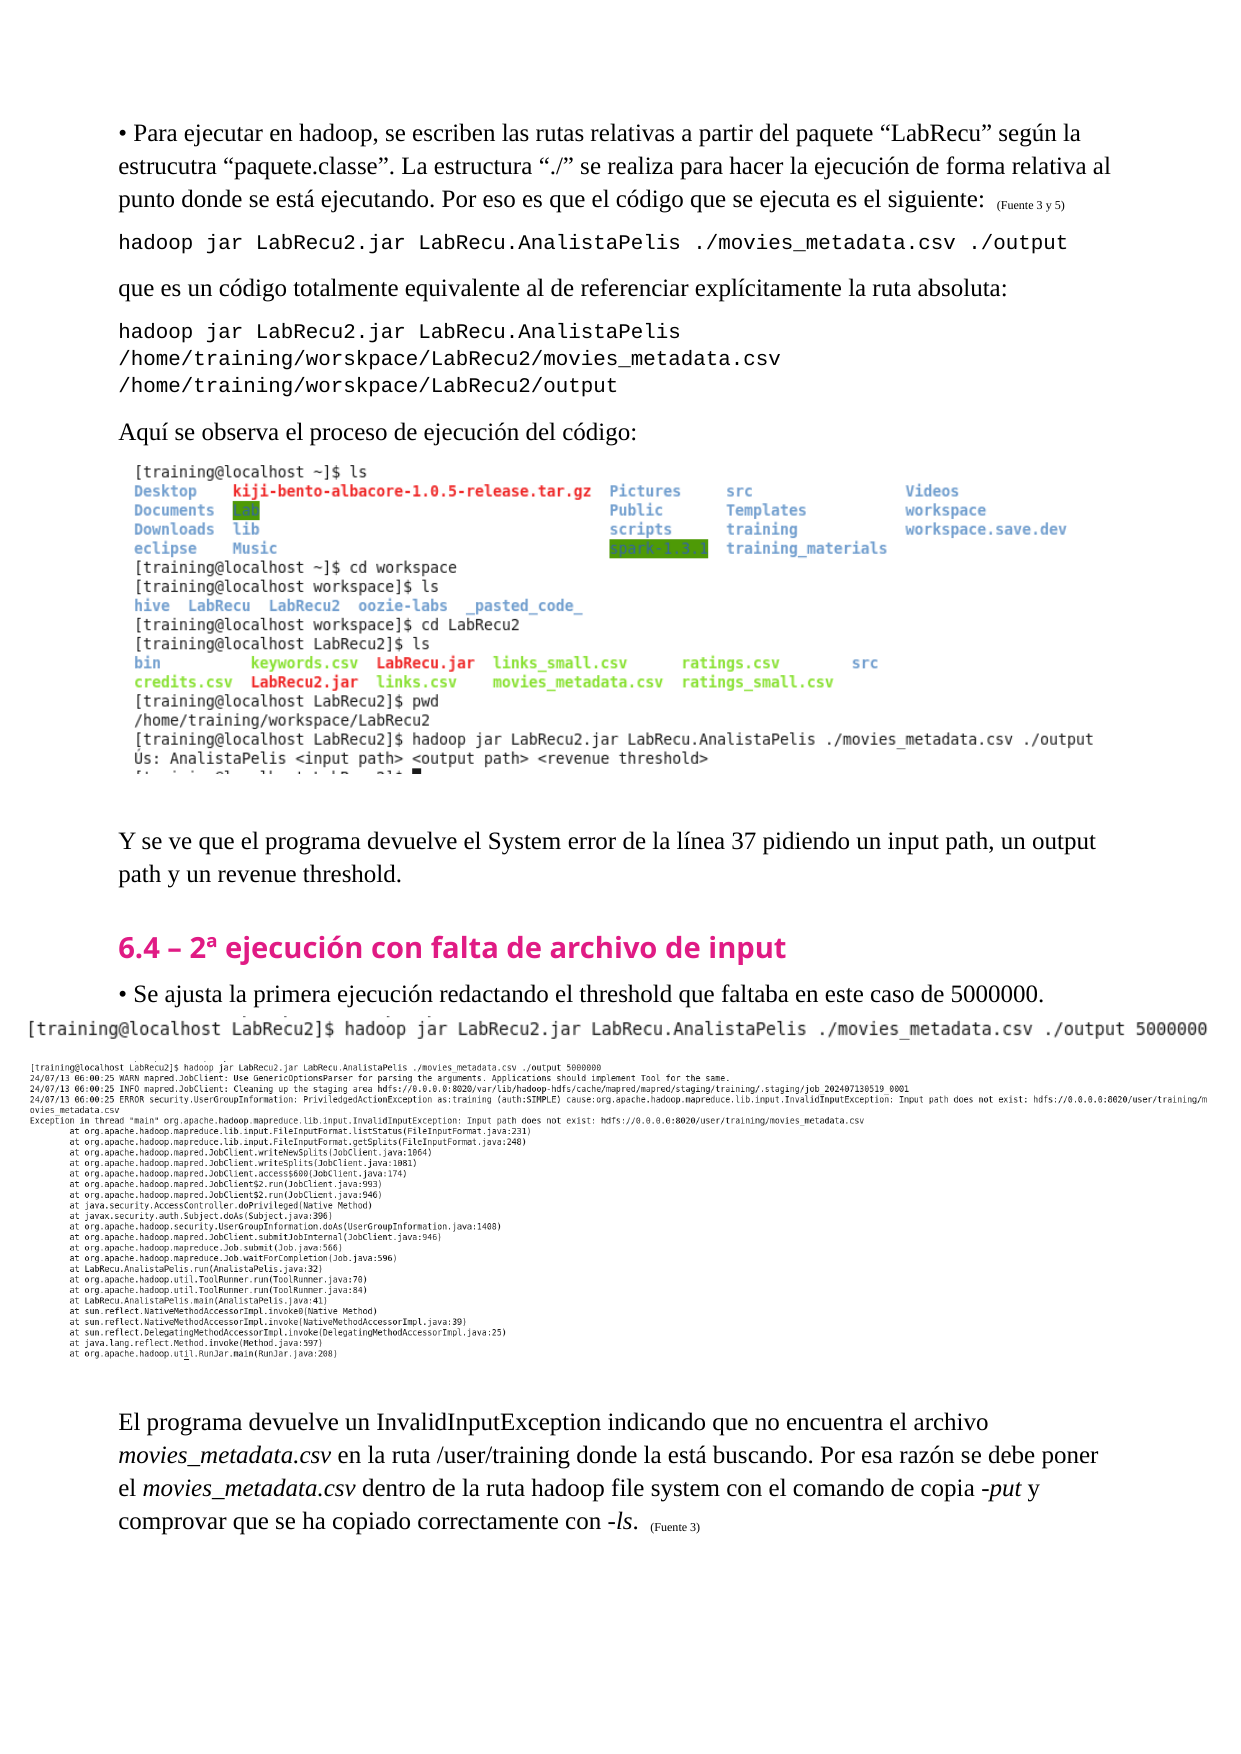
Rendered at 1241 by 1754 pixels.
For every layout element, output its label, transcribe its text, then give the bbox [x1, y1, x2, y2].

picture [29, 1061, 1211, 1360]
text Aquí se observa el proceso de ejecución del código: [118, 417, 1122, 446]
text El programa devuelve un InvalidInputException indicando que no encuentra el archivo movies_metadata.csv en la ruta /user/training donde la está buscando. Por esa razón se debe poner el movies_metadata.csv dentro de la ruta hadoop file system con el comando de copia -put y comprovar que se ha copiado correctamente con -ls. (Fuente 3) [118, 1407, 1122, 1535]
text que es un código totalmente equivalente al de referenciar explícitamente la ruta absoluta: [118, 273, 1122, 302]
text • Se ajusta la primera ejecución redactando el threshold que faltaba en este caso de 5000000. [118, 979, 1122, 1008]
text hadoop jar LabRecu2.jar LabRecu.AnalistaPelis ./movies_metadata.csv ./output [118, 232, 1122, 255]
subtitle 6.4 – 2ª ejecución con falta de archivo de input [118, 927, 1122, 967]
text Y se ve que el programa devuelve el System error de la línea 37 pidiendo un input path, un output path y un revenue threshold. [118, 826, 1122, 888]
text hadoop jar LabRecu2.jar LabRecu.AnalistaPelis /home/training/worskpace/LabRecu2/movies_metadata.csv /home/training/worskpace/LabRecu2/output [118, 321, 1122, 399]
picture [133, 465, 1107, 774]
text • Para ejecutar en hadoop, se escriben las rutas relativas a partir del paquete “LabRecu” según la estrucutra “paquete.classe”. La estructura “./” se realiza para hacer la ejecución de forma relativa al punto donde se está ejecutando. Por eso es que el código que se ejecuta es el siguiente: (Fuente 3 y 5) [118, 118, 1122, 213]
